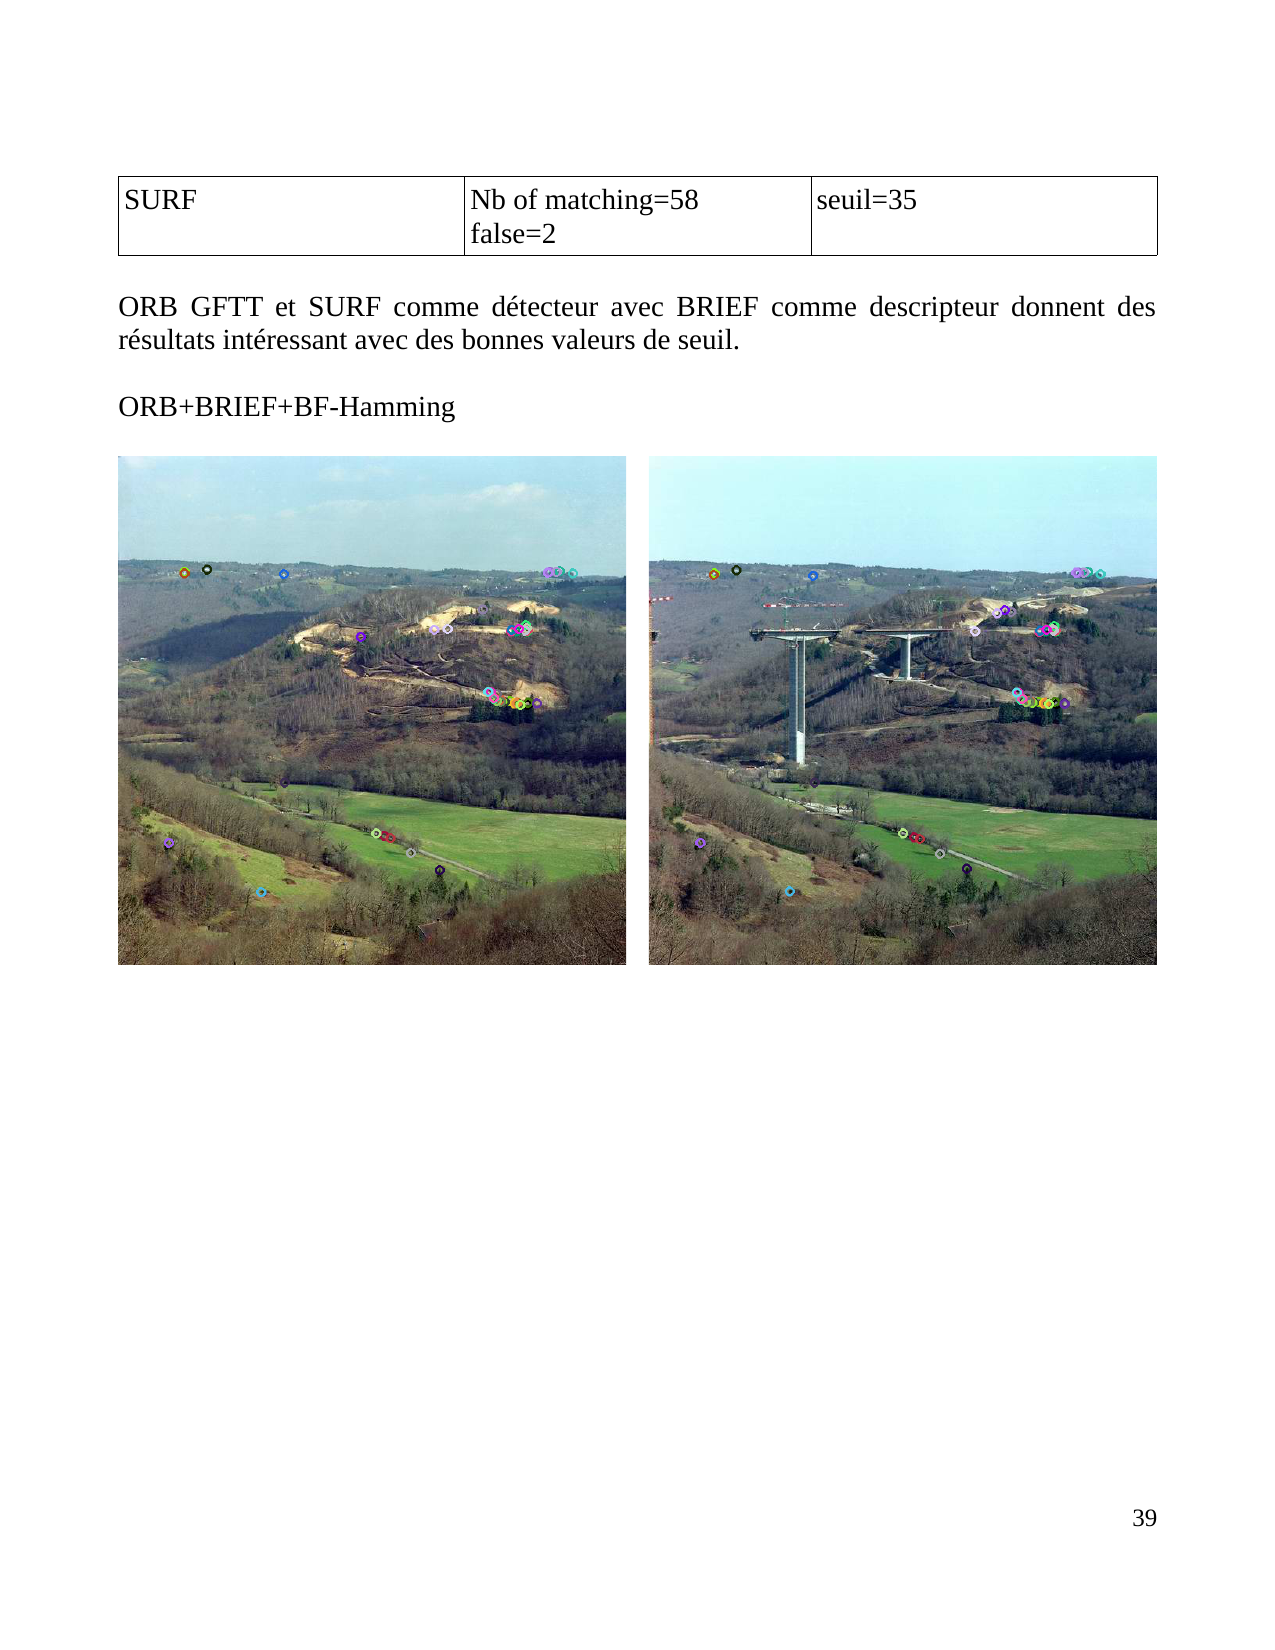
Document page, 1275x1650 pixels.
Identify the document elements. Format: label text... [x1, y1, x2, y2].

table_cell seuil=35 [812, 177, 1157, 255]
picture [648, 456, 1157, 965]
table_cell Nb of matching=58 false=2 [465, 177, 811, 255]
text ORB+BRIEF+BF-Hamming [118, 389, 1157, 423]
picture [118, 456, 627, 965]
text ORB GFTT et SURF comme détecteur avec BRIEF comme descripteur donnent des résultats intéressant avec des bonnes valeurs de seuil. [118, 289, 1157, 356]
table_cell SURF [119, 177, 464, 255]
